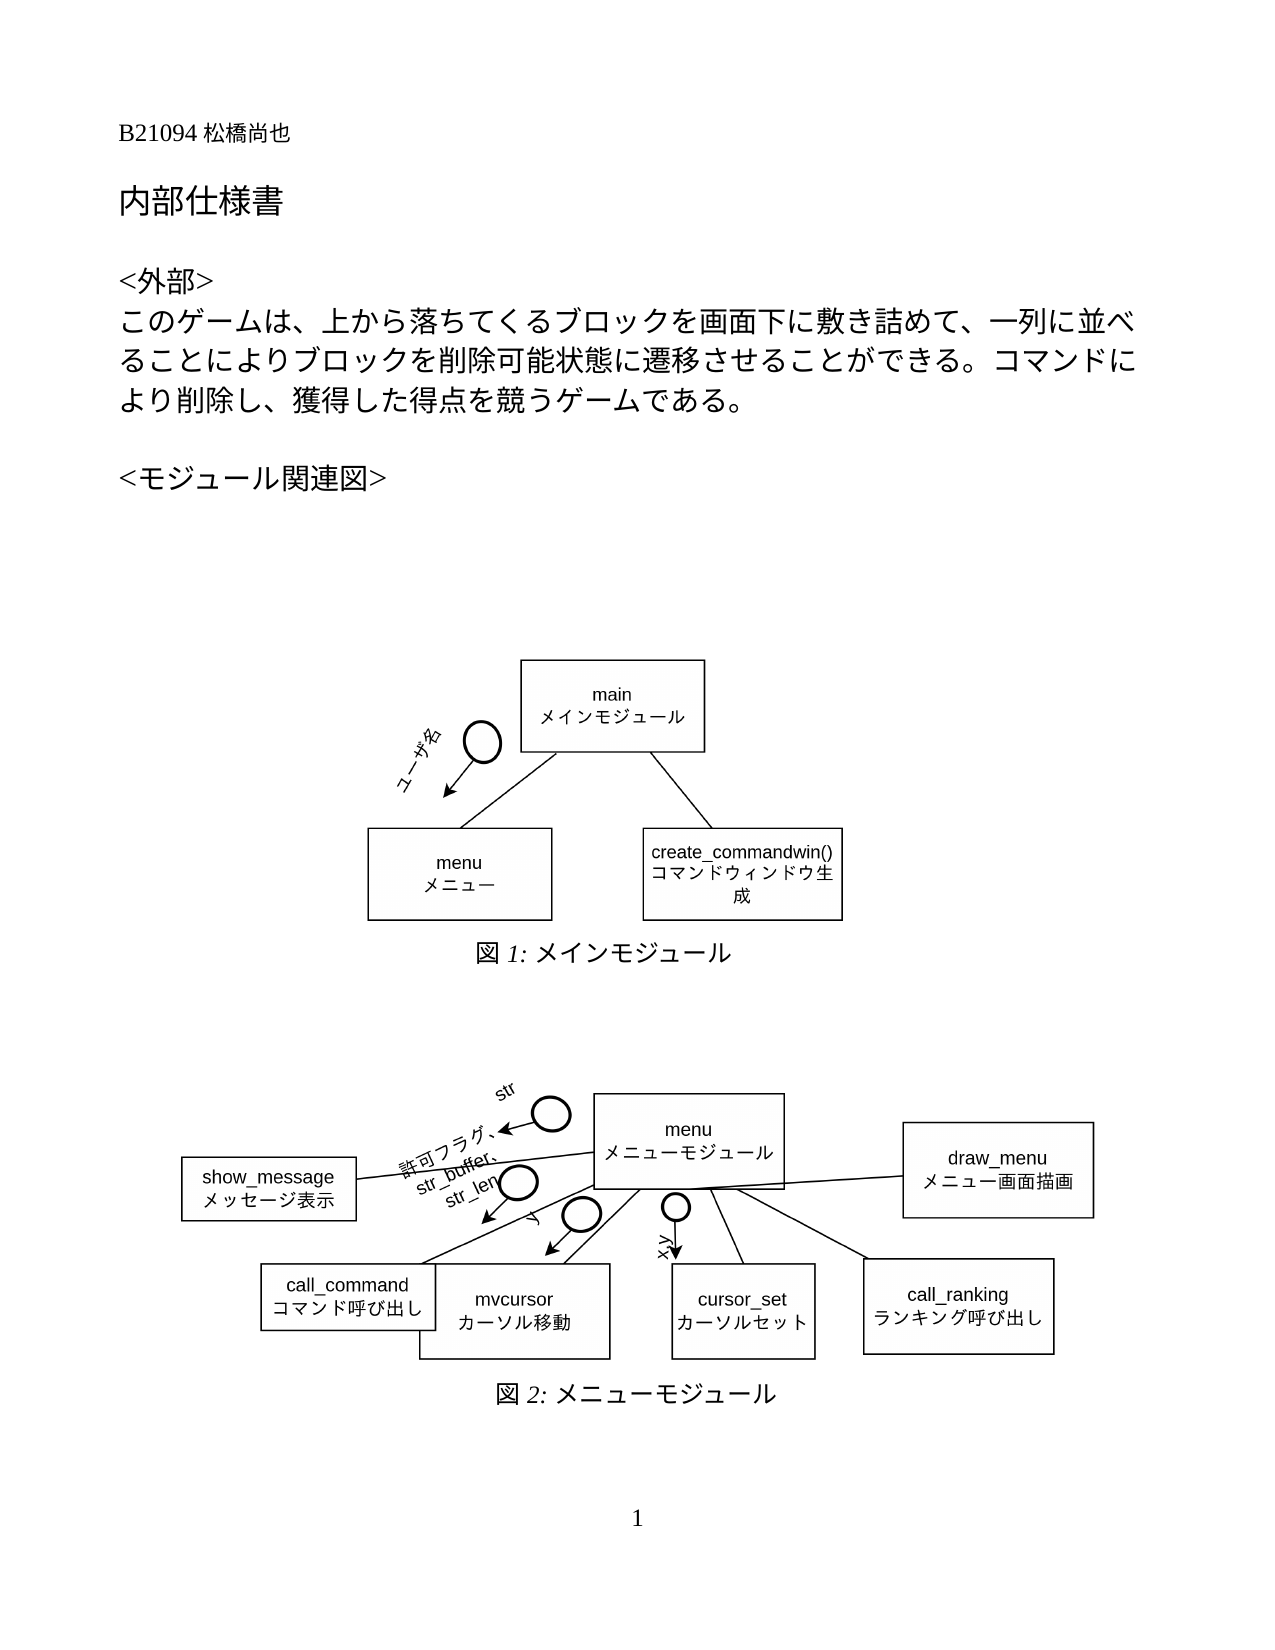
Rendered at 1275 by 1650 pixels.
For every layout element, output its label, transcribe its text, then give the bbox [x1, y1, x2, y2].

text 図 2: メニューモジュール [165, 1377, 1110, 1411]
text このゲームは、上から落ちてくるブロックを画面下に敷き詰めて、一列に並べることによりブロックを削除可能状態に遷移させることができる。コマンドにより削除し、獲得した得点を競うゲームである。 [118, 301, 1157, 420]
picture [352, 644, 858, 936]
picture [165, 1034, 1110, 1377]
text <モジュール関連図> [118, 458, 1157, 498]
text <外部> [118, 261, 1157, 301]
text 内部仕様書 [118, 177, 1157, 223]
text 図 1: メインモジュール [286, 645, 924, 970]
